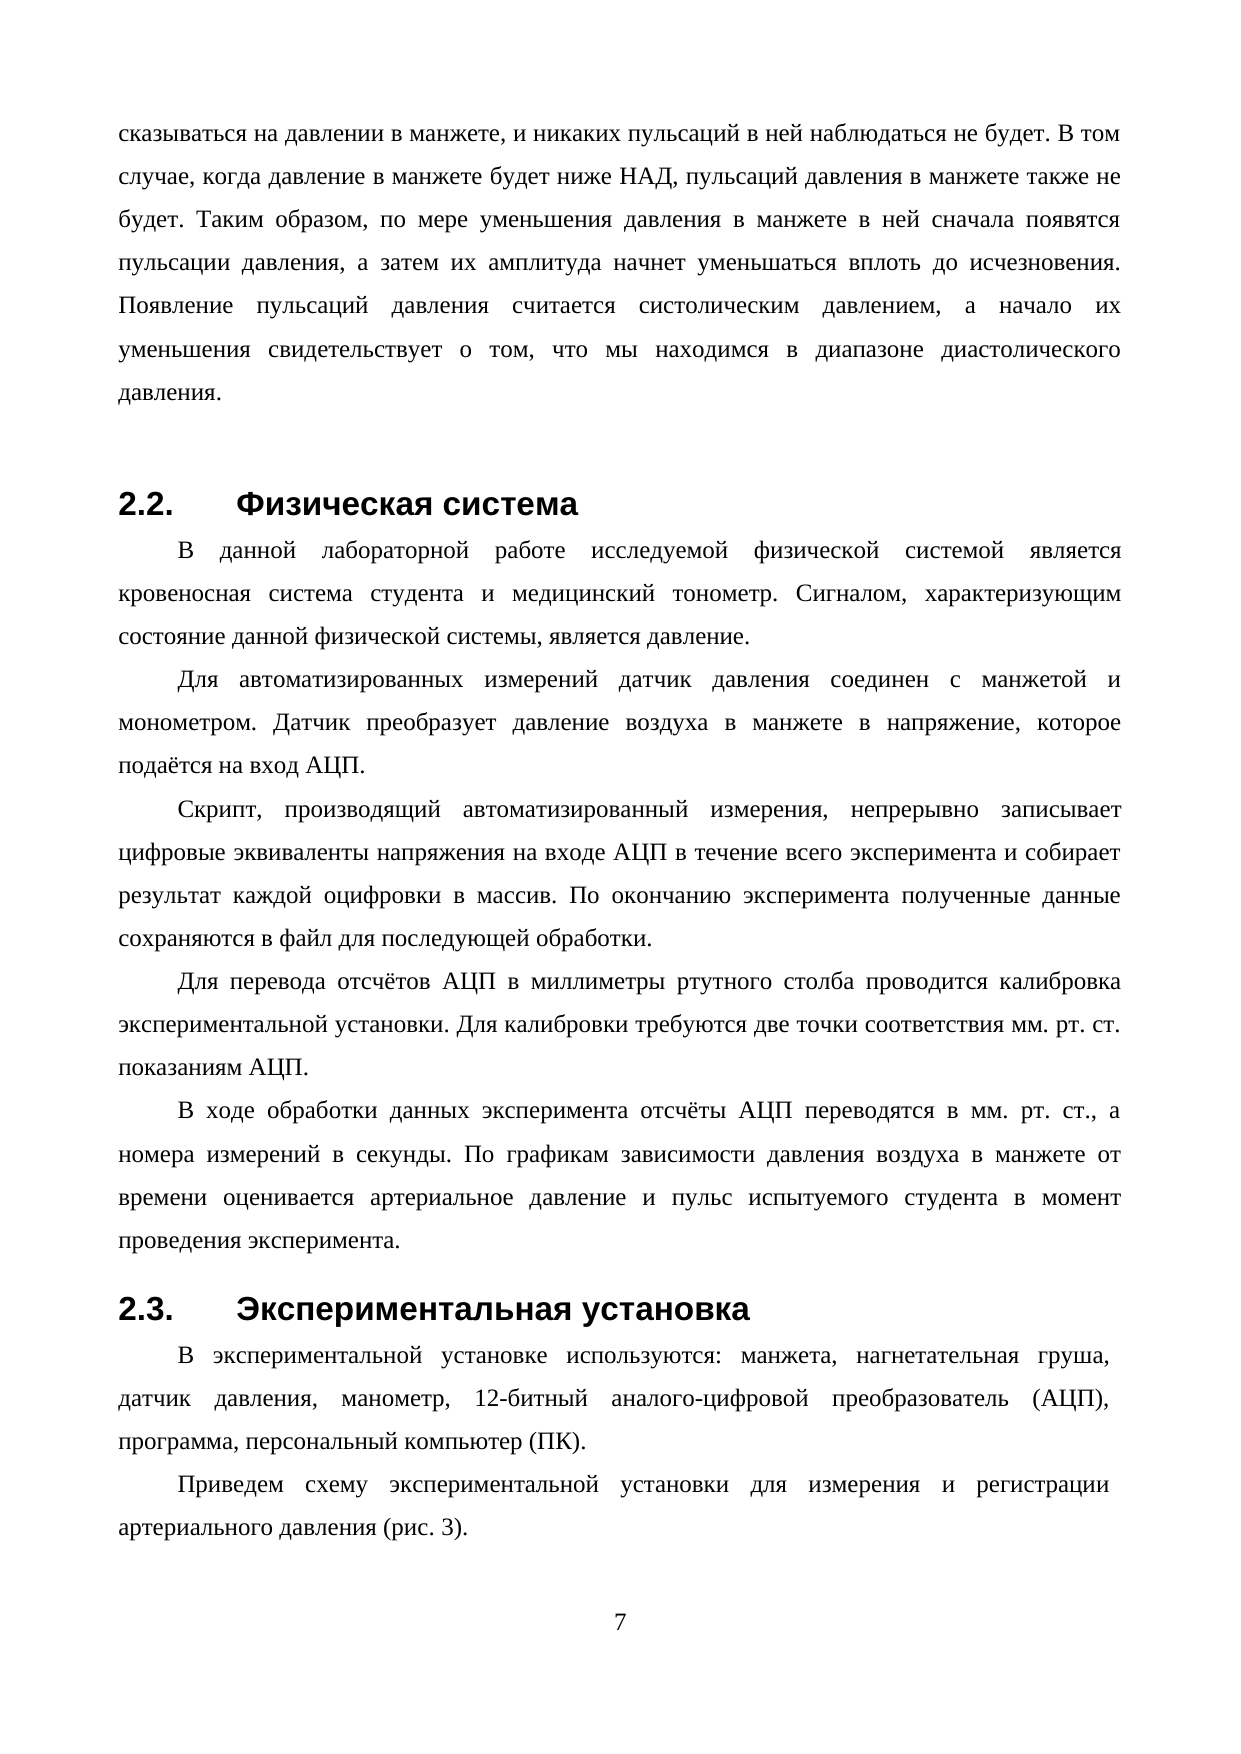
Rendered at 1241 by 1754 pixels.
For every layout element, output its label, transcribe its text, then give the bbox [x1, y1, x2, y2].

text Для автоматизированных измерений датчик давления соединен с манжетой и монометром. Датчик преобразует давление воздуха в манжете в напряжение, которое подаётся на вход АЦП. [118, 664, 1122, 779]
text Приведем схему экспериментальной установки для измерения и регистрации артериального давления (рис. 3). [118, 1469, 1110, 1541]
subtitle Экспериментальная установка [118, 1289, 1122, 1327]
text В ходе обработки данных эксперимента отсчёты АЦП переводятся в мм. рт. ст., а номера измерений в секунды. По графикам зависимости давления воздуха в манжете от времени оценивается артериальное давление и пульс испытуемого студента в момент проведения эксперимента. [118, 1096, 1122, 1254]
text Для перевода отсчётов АЦП в миллиметры ртутного столба проводится калибровка экспериментальной установки. Для калибровки требуются две точки соответствия мм. рт. ст. показаниям АЦП. [118, 966, 1122, 1081]
subtitle Физическая система [118, 484, 1122, 522]
text сказываться на давлении в манжете, и никаких пульсаций в ней наблюдаться не будет. В том случае, когда давление в манжете будет ниже НАД, пульсаций давления в манжете также не будет. Таким образом, по мере уменьшения давления в манжете в ней сначала появятся пульсации давления, а затем их амплитуда начнет уменьшаться вплоть до исчезновения. Появление пульсаций давления считается систолическим давлением, а начало их уменьшения свидетельствует о том, что мы находимся в диапазоне диастолического давления. [118, 118, 1122, 406]
text Скрипт, производящий автоматизированный измерения, непрерывно записывает цифровые эквиваленты напряжения на входе АЦП в течение всего эксперимента и собирает результат каждой оцифровки в массив. По окончанию эксперимента полученные данные сохраняются в файл для последующей обработки. [118, 794, 1122, 952]
text В данной лабораторной работе исследуемой физической системой является кровеносная система студента и медицинский тонометр. Сигналом, характеризующим состояние данной физической системы, является давление. [118, 535, 1122, 650]
text В экспериментальной установке используются: манжета, нагнетательная груша, датчик давления, манометр, 12-битный аналого-цифровой преобразователь (АЦП), программа, персональный компьютер (ПК). [118, 1340, 1110, 1455]
